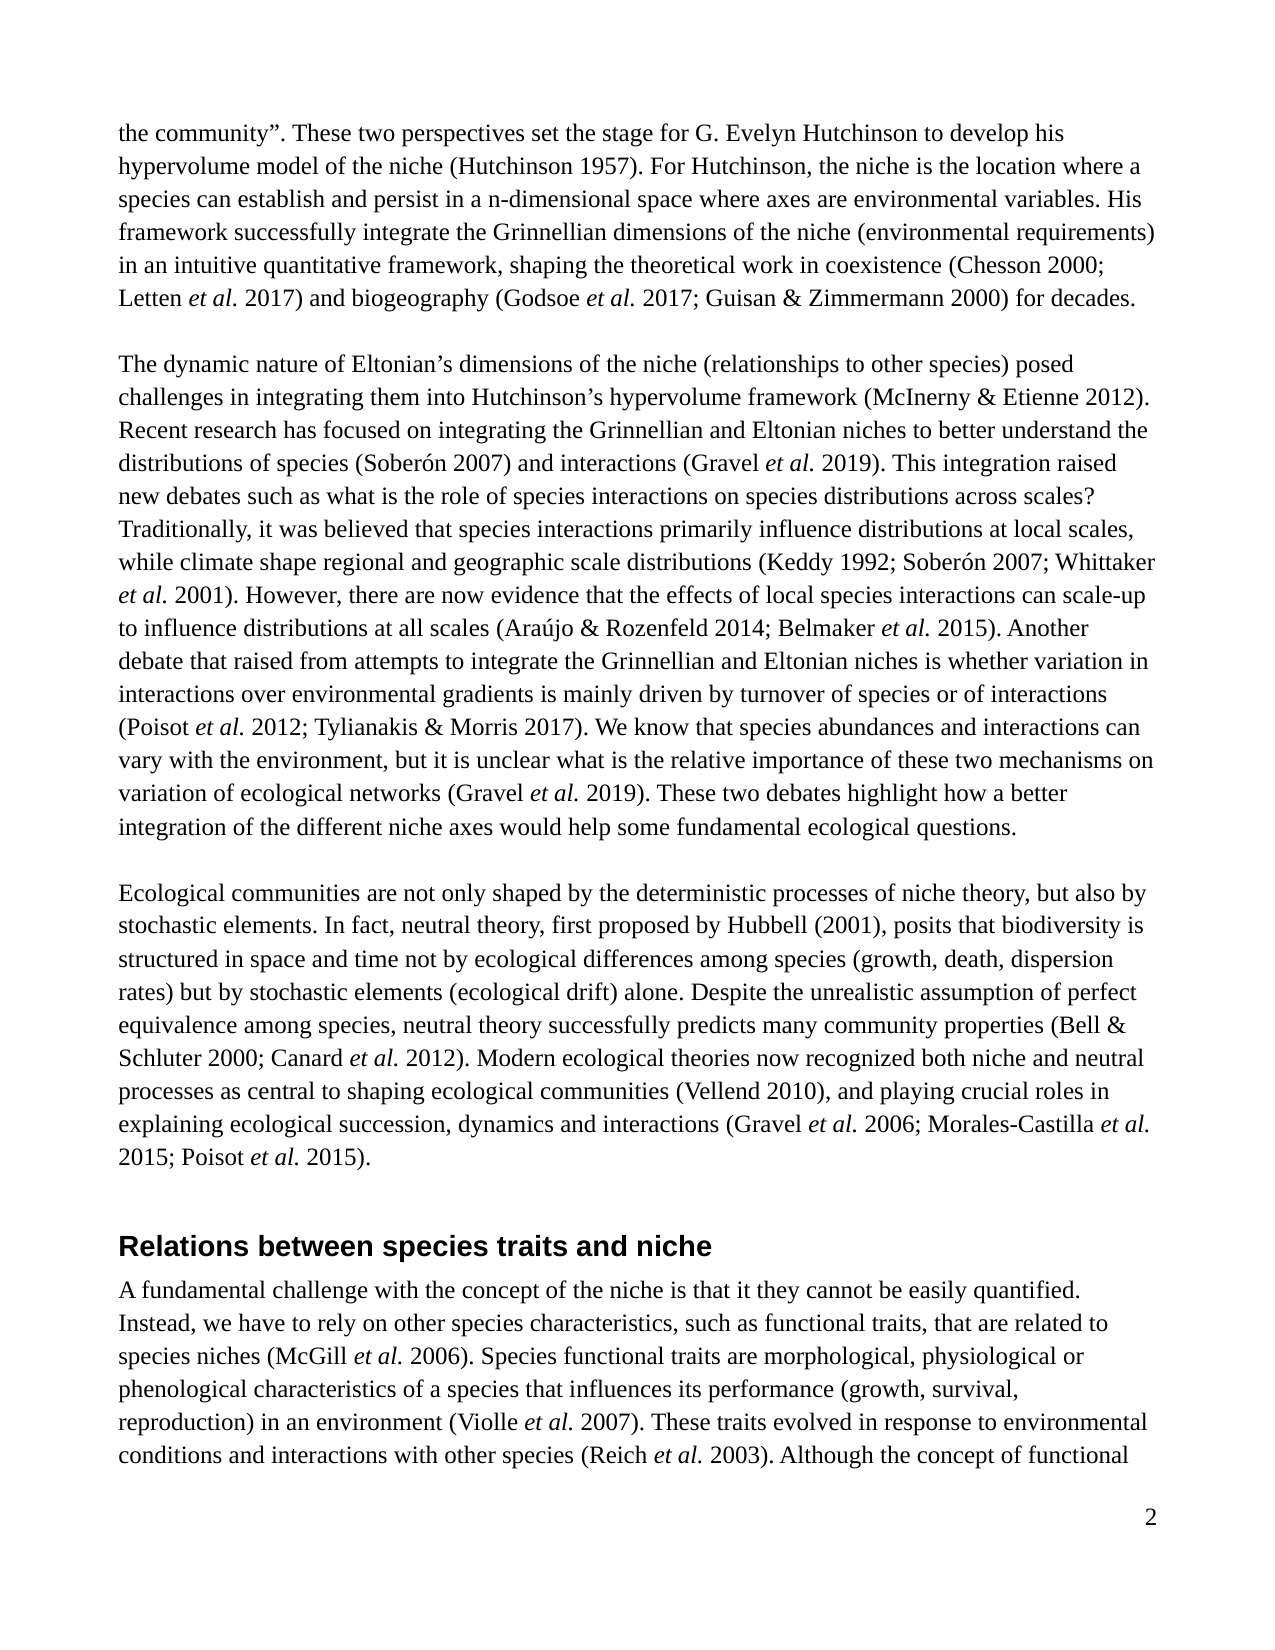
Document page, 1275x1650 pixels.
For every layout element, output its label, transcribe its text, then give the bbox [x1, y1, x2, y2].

subtitle Relations between species traits and niche [118, 1229, 1157, 1263]
text A fundamental challenge with the concept of the niche is that it they cannot be easily quantified. Instead, we have to rely on other species characteristics, such as functional traits, that are related to species niches (McGill et al. 2006). Species functional traits are morphological, physiological or phenological characteristics of a species that influences its performance (growth, survival, reproduction) in an environment (Violle et al. 2007). These traits evolved in response to environmental conditions and interactions with other species (Reich et al. 2003). Although the concept of functional [118, 1275, 1157, 1469]
text Ecological communities are not only shaped by the deterministic processes of niche theory, but also by stochastic elements. In fact, neutral theory, first proposed by Hubbell (2001), posits that biodiversity is structured in space and time not by ecological differences among species (growth, death, dispersion rates) but by stochastic elements (ecological drift) alone. Despite the unrealistic assumption of perfect equivalence among species, neutral theory successfully predicts many community properties (Bell & Schluter 2000; Canard et al. 2012). Modern ecological theories now recognized both niche and neutral processes as central to shaping ecological communities (Vellend 2010), and playing crucial roles in explaining ecological succession, dynamics and interactions (Gravel et al. 2006; Morales-Castilla et al. 2015; Poisot et al. 2015). [118, 878, 1157, 1171]
text the community”. These two perspectives set the stage for G. Evelyn Hutchinson to develop his hypervolume model of the niche (Hutchinson 1957). For Hutchinson, the niche is the location where a species can establish and persist in a n-dimensional space where axes are environmental variables. His framework successfully integrate the Grinnellian dimensions of the niche (environmental requirements) in an intuitive quantitative framework, shaping the theoretical work in coexistence (Chesson 2000; Letten et al. 2017) and biogeography (Godsoe et al. 2017; Guisan & Zimmermann 2000) for decades. [118, 118, 1157, 312]
text The dynamic nature of Eltonian’s dimensions of the niche (relationships to other species) posed challenges in integrating them into Hutchinson’s hypervolume framework (McInerny & Etienne 2012). Recent research has focused on integrating the Grinnellian and Eltonian niches to better understand the distributions of species (Soberón 2007) and interactions (Gravel et al. 2019). This integration raised new debates such as what is the role of species interactions on species distributions across scales? Traditionally, it was believed that species interactions primarily influence distributions at local scales, while climate shape regional and geographic scale distributions (Keddy 1992; Soberón 2007; Whittaker et al. 2001). However, there are now evidence that the effects of local species interactions can scale-up to influence distributions at all scales (Araújo & Rozenfeld 2014; Belmaker et al. 2015). Another debate that raised from attempts to integrate the Grinnellian and Eltonian niches is whether variation in interactions over environmental gradients is mainly driven by turnover of species or of interactions (Poisot et al. 2012; Tylianakis & Morris 2017). We know that species abundances and interactions can vary with the environment, but it is unclear what is the relative importance of these two mechanisms on variation of ecological networks (Gravel et al. 2019). These two debates highlight how a better integration of the different niche axes would help some fundamental ecological questions. [118, 349, 1157, 840]
